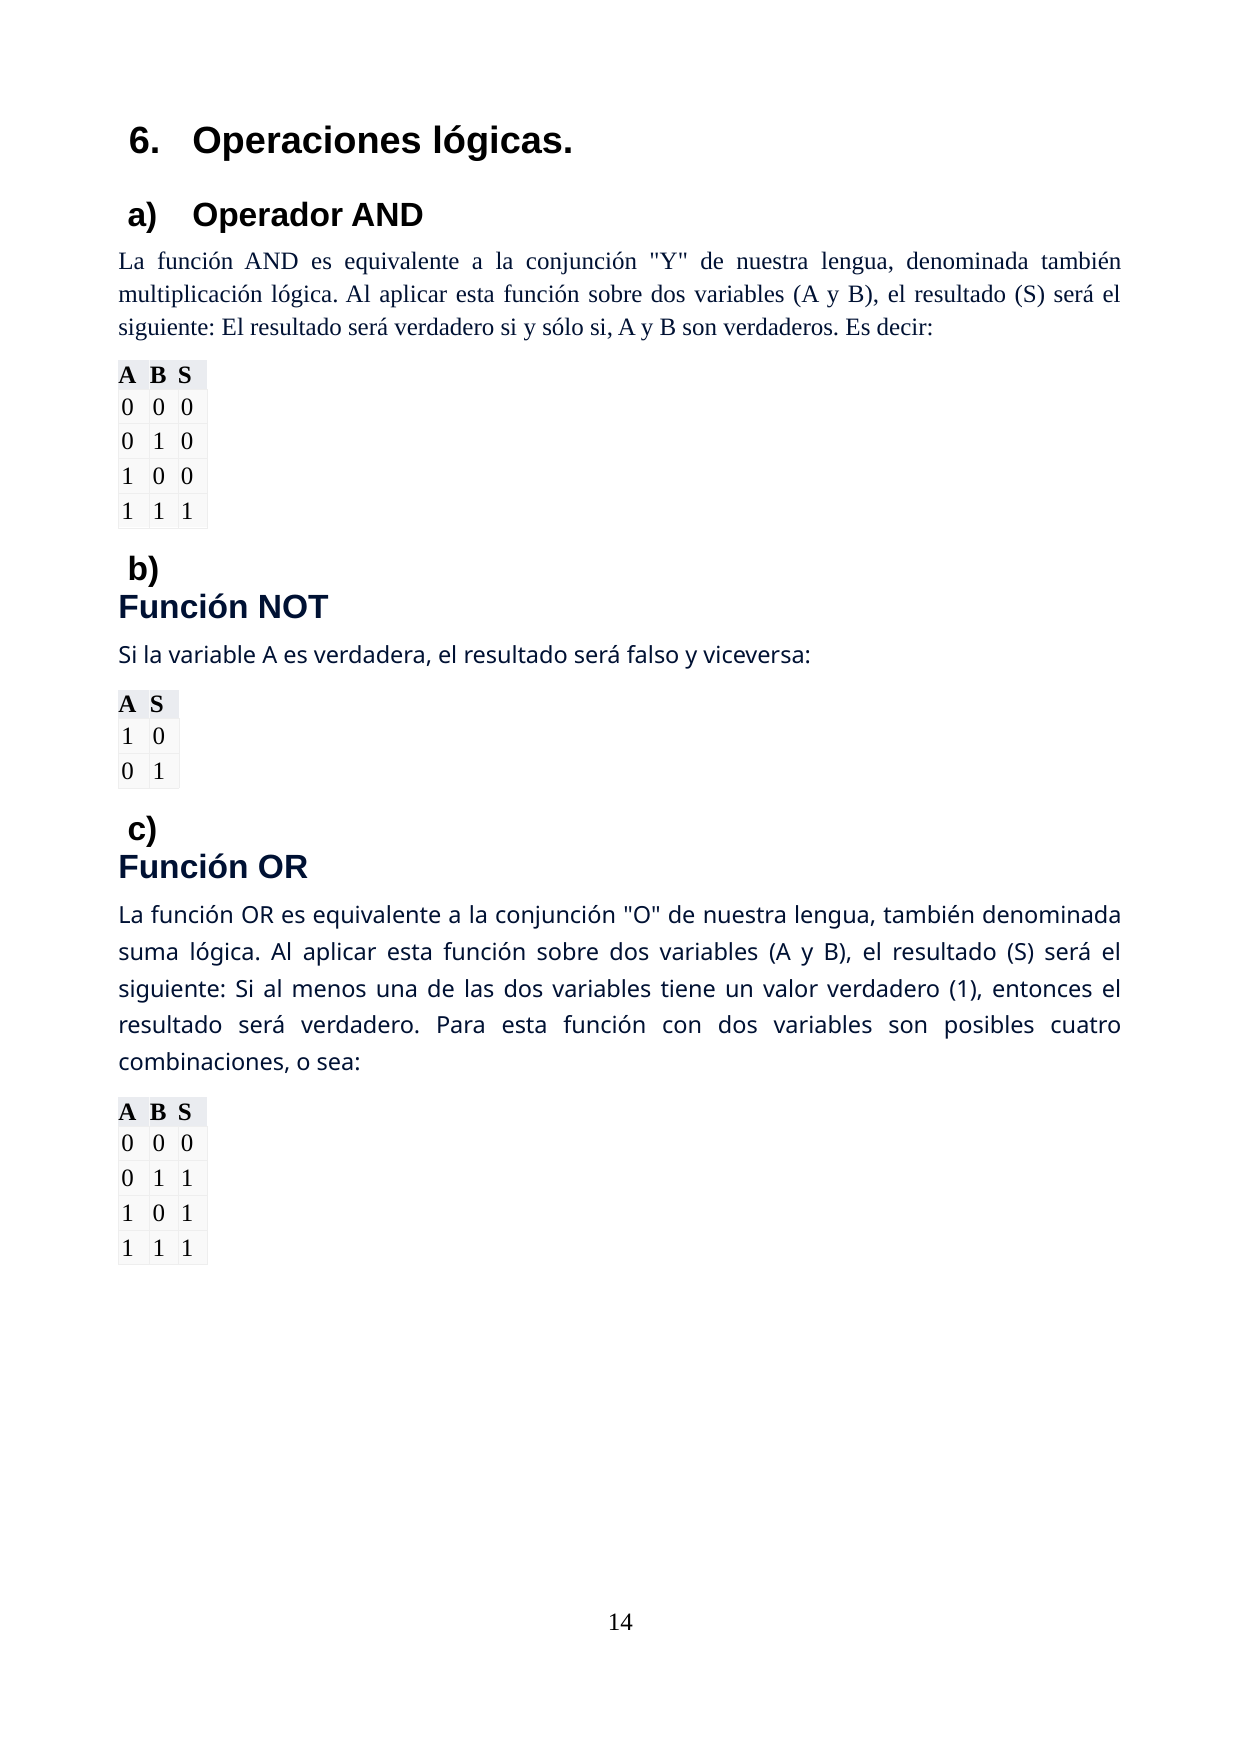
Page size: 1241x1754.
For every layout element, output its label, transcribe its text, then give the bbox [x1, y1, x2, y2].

table_header S [178, 1097, 207, 1126]
table_cell 1 [179, 1161, 207, 1195]
table_cell 1 [150, 1231, 178, 1264]
table_cell 0 [179, 424, 207, 458]
table_cell 0 [179, 459, 207, 493]
table_header A [118, 1097, 149, 1126]
text Si la variable A es verdadera, el resultado será falso y viceversa: [118, 638, 1122, 670]
table_cell 1 [119, 494, 149, 527]
table_cell 1 [119, 1231, 149, 1264]
table_cell 1 [119, 719, 149, 753]
table_header B [150, 360, 178, 389]
table_header A [118, 360, 149, 389]
subtitle Operaciones lógicas. [118, 118, 1122, 162]
table_cell 0 [150, 719, 179, 753]
table_cell 0 [179, 1127, 207, 1160]
table_cell 1 [179, 494, 207, 527]
text La función AND es equivalente a la conjunción "Y" de nuestra lengua, denominada también multiplicación lógica. Al aplicar esta función sobre dos variables (A y B), el resultado (S) será el siguiente: El resultado será verdadero si y sólo si, A y B son verdaderos. Es decir: [118, 246, 1122, 341]
subtitle Función OR [118, 808, 1122, 886]
table_cell 0 [150, 390, 178, 423]
table_cell 1 [150, 494, 178, 527]
table_cell 1 [179, 1231, 207, 1264]
subtitle Función NOT [118, 548, 1122, 626]
table_cell 0 [150, 1127, 178, 1160]
table_cell 0 [150, 1196, 178, 1229]
table_cell 1 [150, 424, 178, 458]
table_cell 1 [179, 1196, 207, 1229]
table_cell 1 [150, 754, 179, 788]
table_cell 1 [119, 1196, 149, 1229]
table_cell 0 [119, 1127, 149, 1160]
table_cell 0 [119, 754, 149, 788]
table_header S [178, 360, 207, 389]
table_cell 0 [119, 390, 149, 423]
table_header A [118, 690, 149, 718]
table_header B [150, 1097, 178, 1126]
table_cell 1 [150, 1161, 178, 1195]
text La función OR es equivalente a la conjunción "O" de nuestra lengua, también denominada suma lógica. Al aplicar esta función sobre dos variables (A y B), el resultado (S) será el siguiente: Si al menos una de las dos variables tiene un valor verdadero (1), entonces el resultado será verdadero. Para esta función con dos variables son posibles cuatro combinaciones, o sea: [118, 898, 1122, 1077]
table_cell 1 [119, 459, 149, 493]
subtitle Operador AND [118, 195, 1122, 234]
table_cell 0 [119, 424, 149, 458]
table_cell 0 [119, 1161, 149, 1195]
table_cell 0 [179, 390, 207, 423]
table_cell 0 [150, 459, 178, 493]
table_header S [150, 690, 179, 718]
